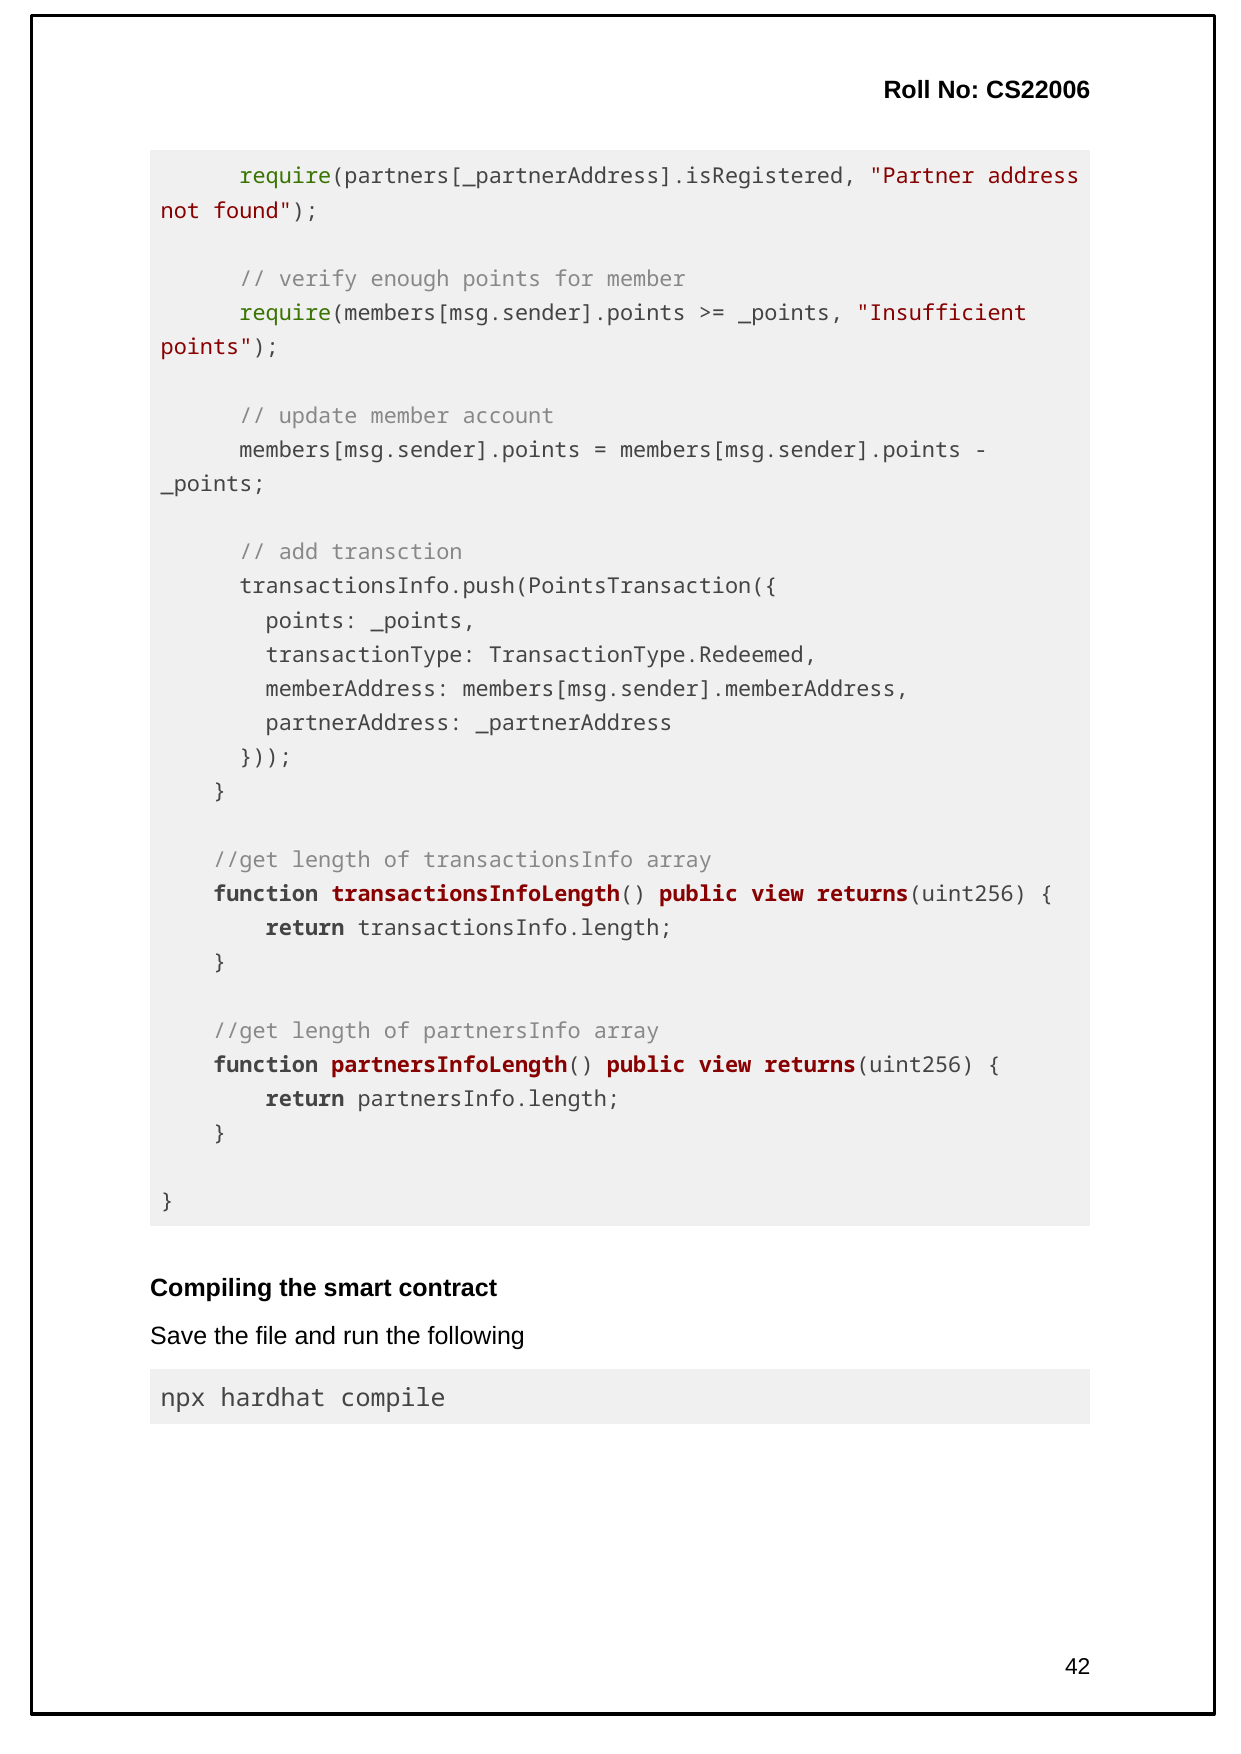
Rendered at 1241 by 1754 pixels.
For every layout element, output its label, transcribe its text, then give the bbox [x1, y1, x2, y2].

table_header npx hardhat compile [150, 1369, 1090, 1424]
text Save the file and run the following [150, 1321, 1090, 1350]
table_header require(partners[_partnerAddress].isRegistered, "Partner address not found"); // verify enough points for member require(members[msg.sender].points >= _points, "Insufficient points"); // update member account members[msg.sender].points = members[msg.sender].points - _points; // add transction transactionsInfo.push(PointsTransaction({ points: _points, transactionType: TransactionType.Redeemed, memberAddress: members[msg.sender].memberAddress, partnerAddress: _partnerAddress })); } //get length of transactionsInfo array function transactionsInfoLength() public view returns(uint256) { return transactionsInfo.length; } //get length of partnersInfo array function partnersInfoLength() public view returns(uint256) { return partnersInfo.length; } } [150, 150, 1090, 1226]
text Compiling the smart contract [150, 1273, 1090, 1302]
